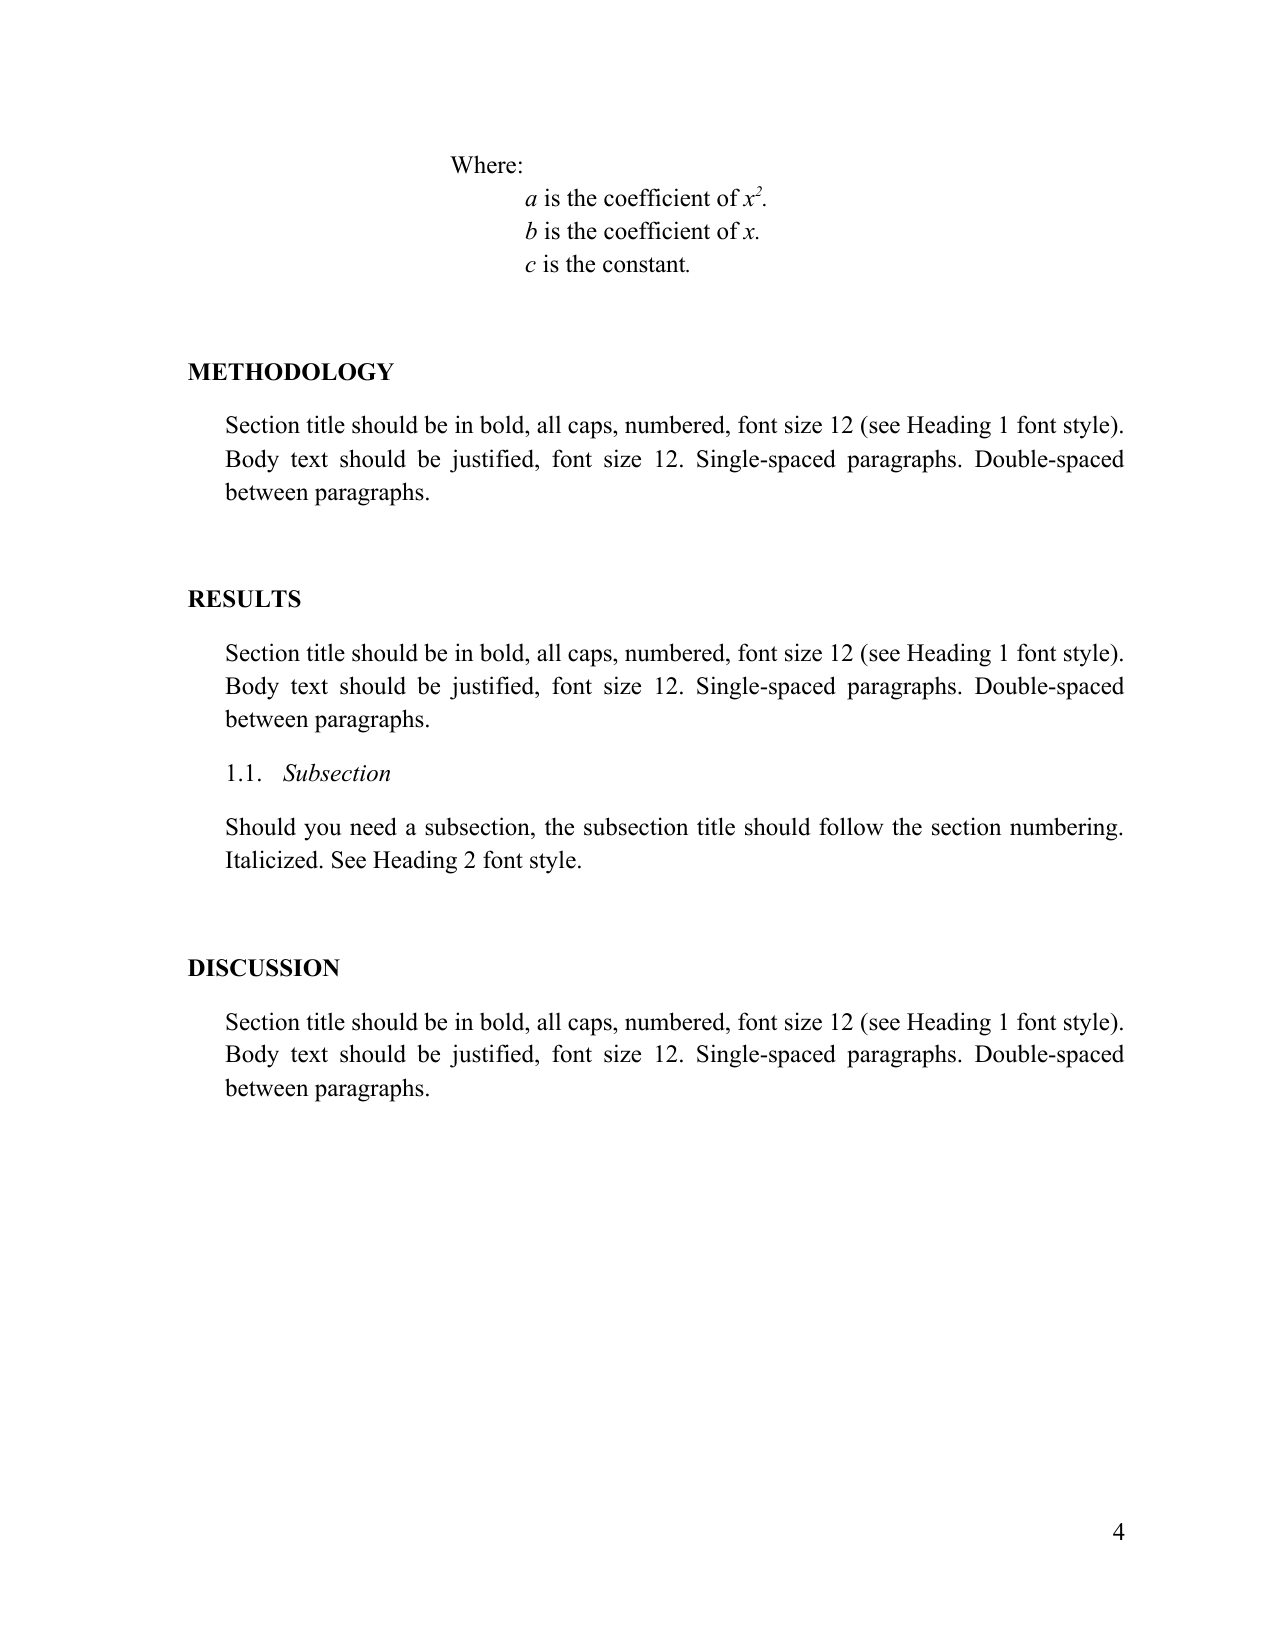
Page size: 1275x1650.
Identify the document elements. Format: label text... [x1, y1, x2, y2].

subtitle Subsection [262, 758, 1050, 787]
subtitle METHODOLOGY [187, 357, 1050, 386]
text Section title should be in bold, all caps, numbered, font size 12 (see Heading 1 font style). Body text should be justified, font size 12. Single-spaced paragraphs. Double-spaced between paragraphs. [225, 1007, 1125, 1101]
subtitle RESULTS [187, 584, 1050, 613]
text Where: a is the coefficient of x2. b is the coefficient of x. c is the constant. [375, 150, 1125, 278]
text Section title should be in bold, all caps, numbered, font size 12 (see Heading 1 font style). Body text should be justified, font size 12. Single-spaced paragraphs. Double-spaced between paragraphs. [225, 638, 1125, 733]
text Should you need a subsection, the subsection title should follow the section numbering. Italicized. See Heading 2 font style. [225, 812, 1125, 874]
subtitle DISCUSSION [187, 953, 1050, 981]
text Section title should be in bold, all caps, numbered, font size 12 (see Heading 1 font style). Body text should be justified, font size 12. Single-spaced paragraphs. Double-spaced between paragraphs. [225, 411, 1125, 505]
